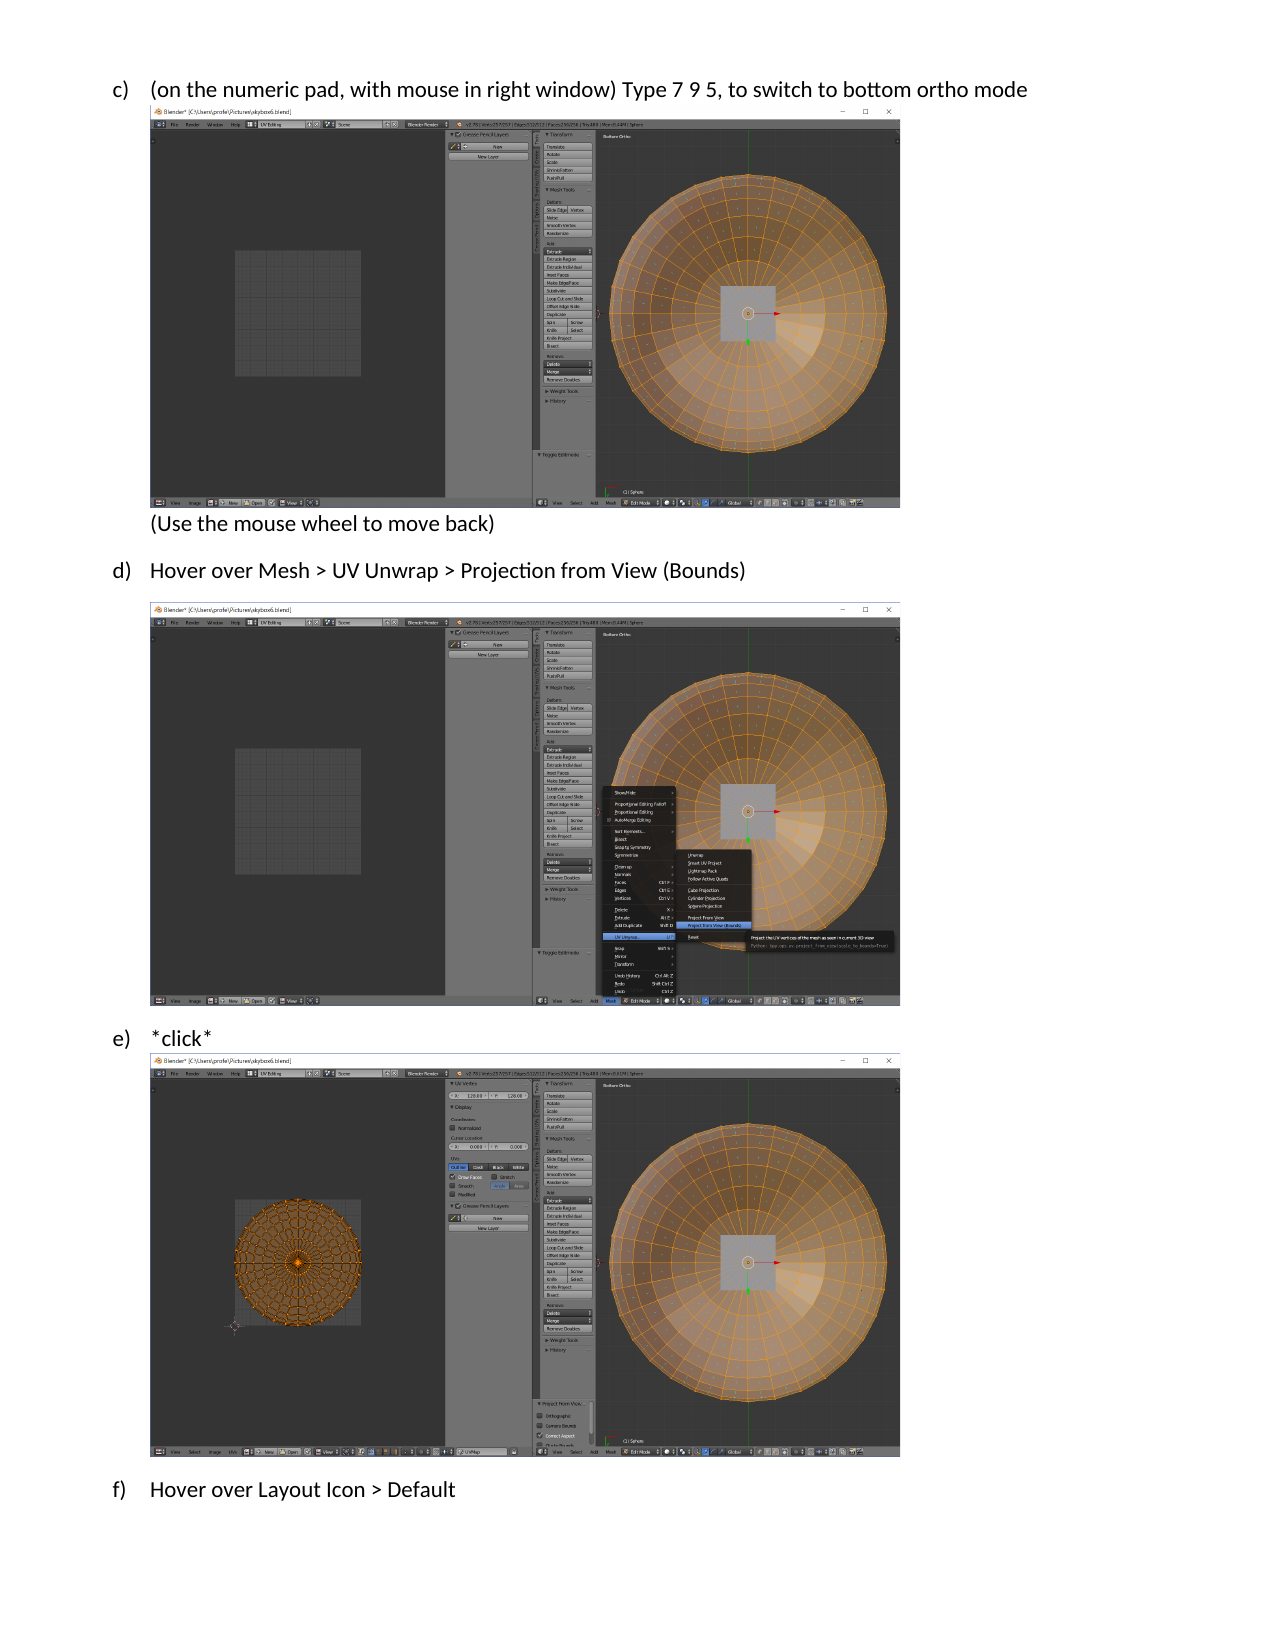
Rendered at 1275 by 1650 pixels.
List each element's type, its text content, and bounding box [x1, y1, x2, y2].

list *click* [112, 1024, 1200, 1456]
list Hover over Mesh > UV Unwrap > Projection from View (Bounds) [112, 556, 1200, 584]
list Hover over Layout Icon > Default [112, 1475, 1200, 1503]
list (on the numeric pad, with mouse in right window) Type 7 9 5, to switch to bottom ortho mode (Use the mouse wheel to move back) [112, 75, 1200, 537]
